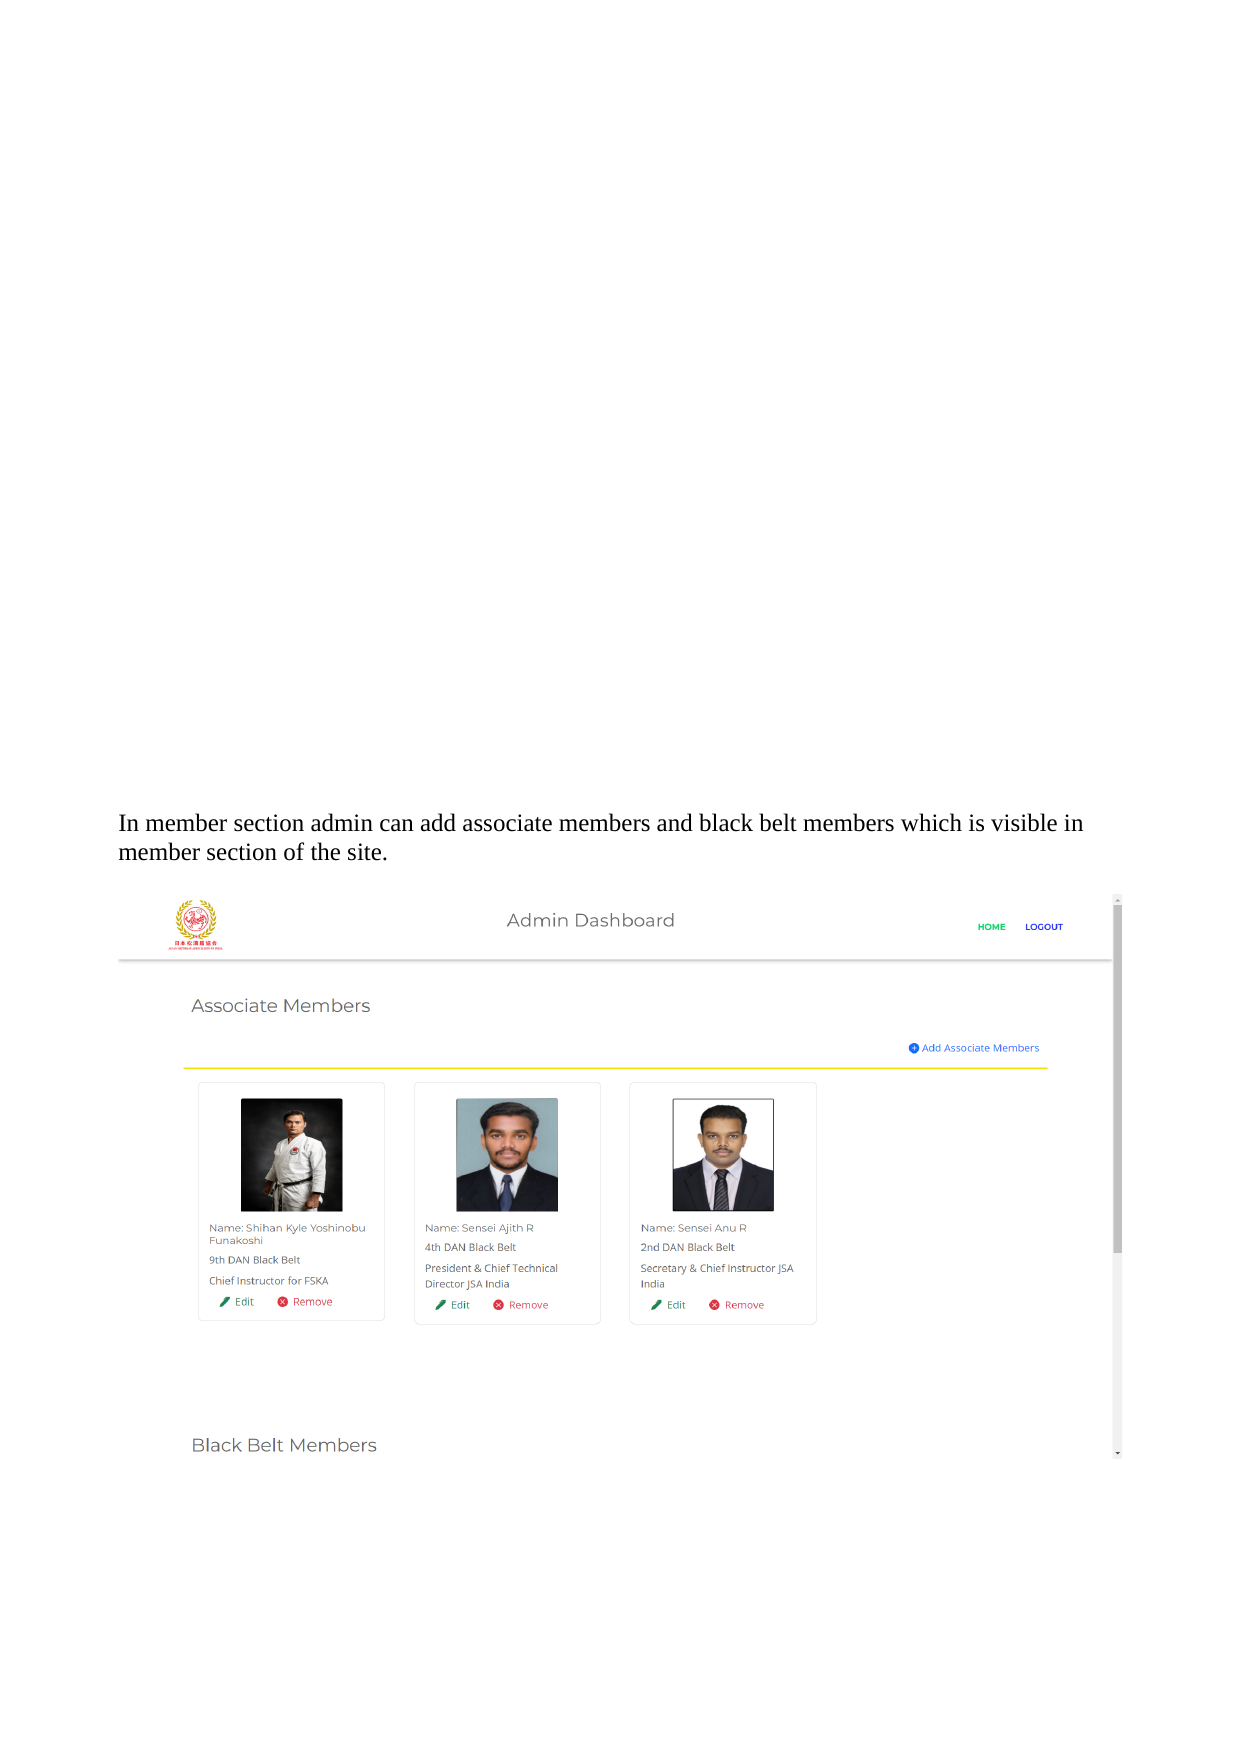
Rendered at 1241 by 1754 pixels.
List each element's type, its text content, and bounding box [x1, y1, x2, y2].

picture [118, 894, 1123, 1459]
text In member section admin can add associate members and black belt members which is visible in member section of the site. [118, 808, 1122, 866]
